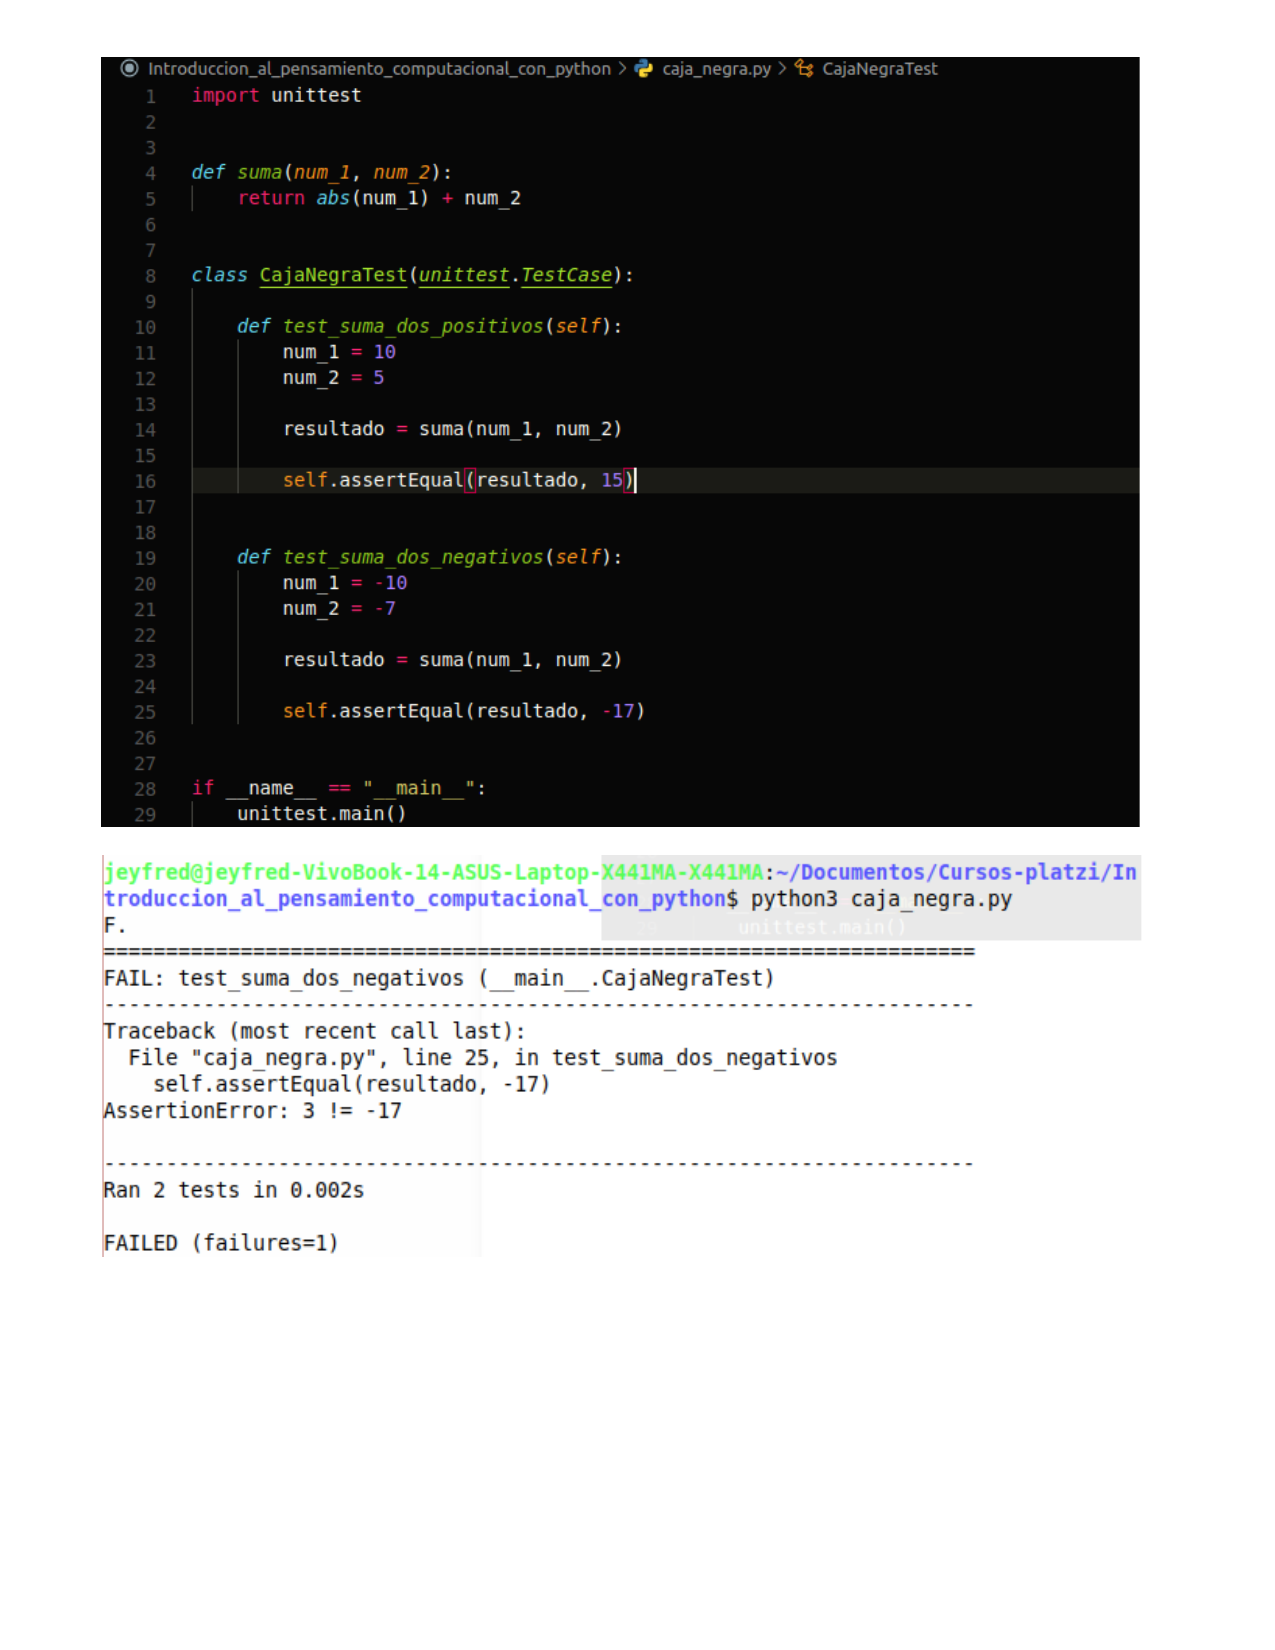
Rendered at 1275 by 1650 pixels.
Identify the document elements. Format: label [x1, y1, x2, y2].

picture [101, 57, 1140, 827]
picture [102, 855, 1142, 1257]
